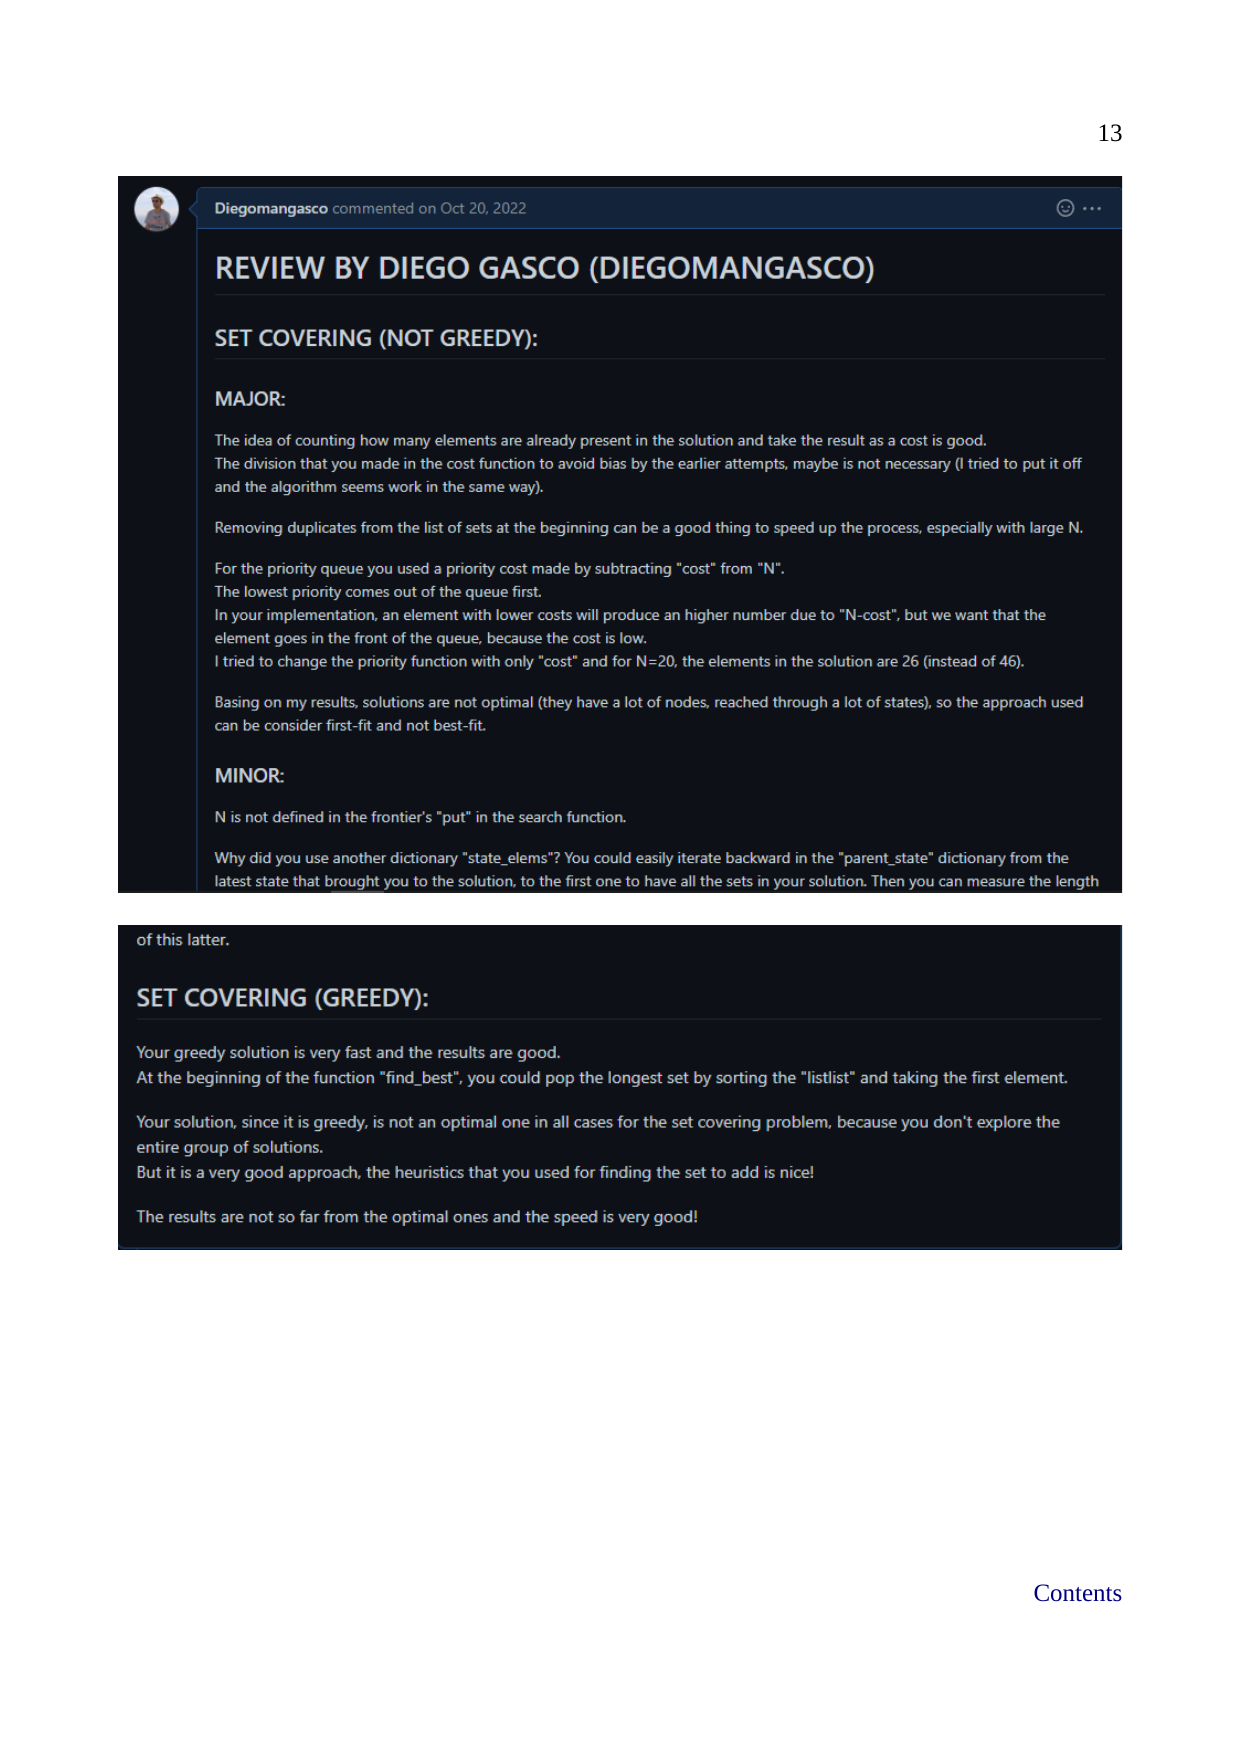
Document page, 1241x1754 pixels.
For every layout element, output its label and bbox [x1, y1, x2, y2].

picture [118, 176, 1123, 893]
picture [118, 925, 1123, 1250]
